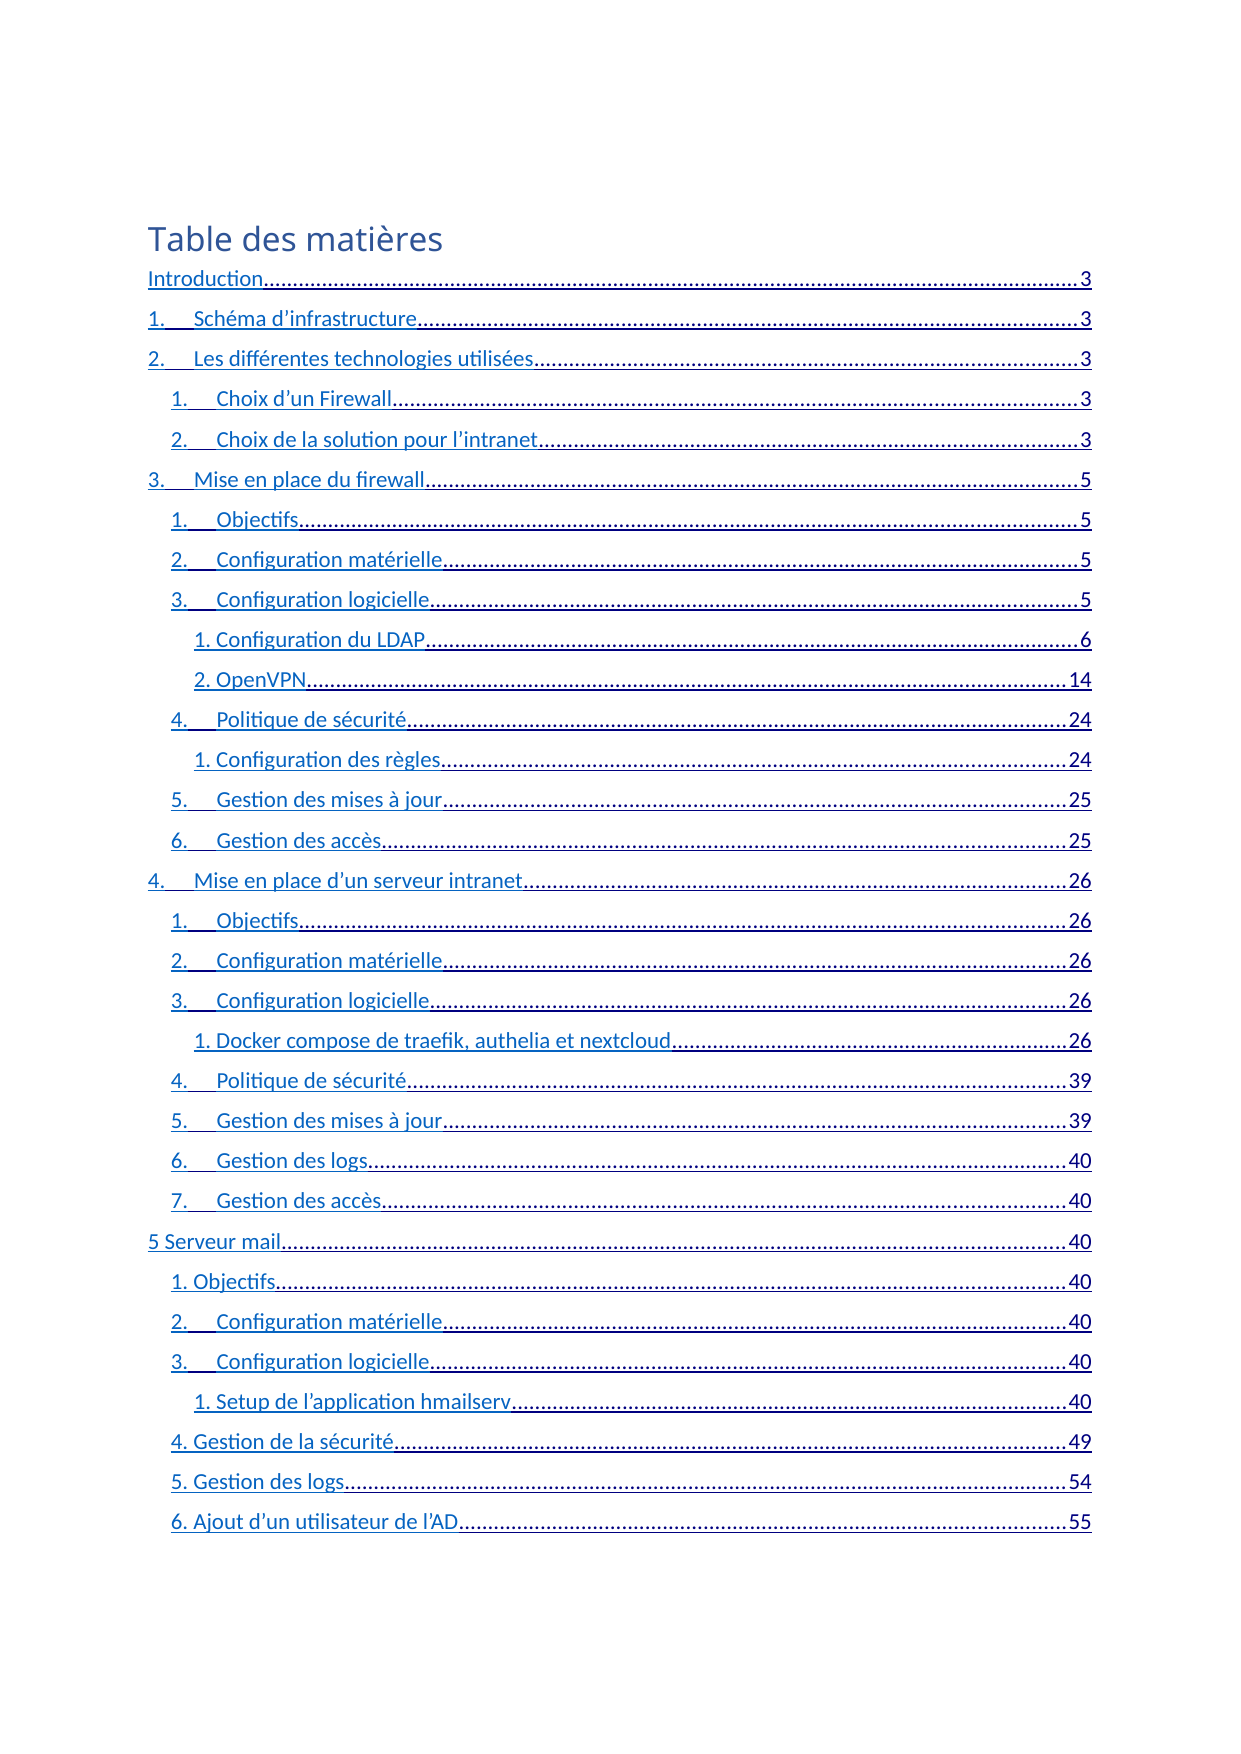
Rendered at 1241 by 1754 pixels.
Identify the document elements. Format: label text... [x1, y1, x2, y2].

text 6. Ajout d’un utilisateur de l’AD 55 [171, 1507, 1093, 1536]
text 6. Gestion des accès 25 [171, 826, 1093, 854]
text 1. Schéma d’infrastructure 3 [148, 304, 1093, 332]
text 1. Configuration des règles 24 [193, 746, 1093, 773]
text 2. Configuration matérielle 40 [171, 1307, 1093, 1335]
text 6. Gestion des logs 40 [171, 1147, 1093, 1174]
text 4. Mise en place d’un serveur intranet 26 [148, 866, 1093, 894]
text 1. Objectifs 5 [171, 505, 1093, 533]
text 2. Configuration matérielle 5 [171, 545, 1093, 573]
text 2. Les différentes technologies utilisées 3 [148, 344, 1093, 372]
text 3. Configuration logicielle 26 [171, 986, 1093, 1014]
text 2. Choix de la solution pour l’intranet 3 [171, 425, 1093, 453]
text 3. Configuration logicielle 5 [171, 585, 1093, 613]
text 7. Gestion des accès 40 [171, 1187, 1093, 1215]
text 3. Configuration logicielle 40 [171, 1347, 1093, 1375]
text 5 Serveur mail 40 [148, 1227, 1093, 1255]
text 1. Docker compose de traefik, authelia et nextcloud 26 [193, 1026, 1093, 1054]
text 1. Choix d’un Firewall 3 [171, 384, 1093, 413]
text 2. Configuration matérielle 26 [171, 946, 1093, 974]
text 5. Gestion des mises à jour 39 [171, 1106, 1093, 1134]
text 3. Mise en place du firewall 5 [148, 465, 1093, 493]
text Introduction 3 [148, 264, 1093, 292]
text 1. Configuration du LDAP 6 [193, 625, 1093, 653]
text 1. Objectifs 40 [171, 1267, 1093, 1295]
text 1. Setup de l’application hmailserv 40 [193, 1387, 1093, 1415]
text 1. Objectifs 26 [171, 906, 1093, 934]
text 5. Gestion des mises à jour 25 [171, 786, 1093, 814]
text 2. OpenVPN 14 [193, 665, 1093, 693]
text 4. Politique de sécurité 24 [171, 705, 1093, 733]
text Table des matières [148, 216, 1093, 262]
text 5. Gestion des logs 54 [171, 1467, 1093, 1495]
text 4. Politique de sécurité 39 [171, 1066, 1093, 1094]
text 4. Gestion de la sécurité 49 [171, 1427, 1093, 1455]
